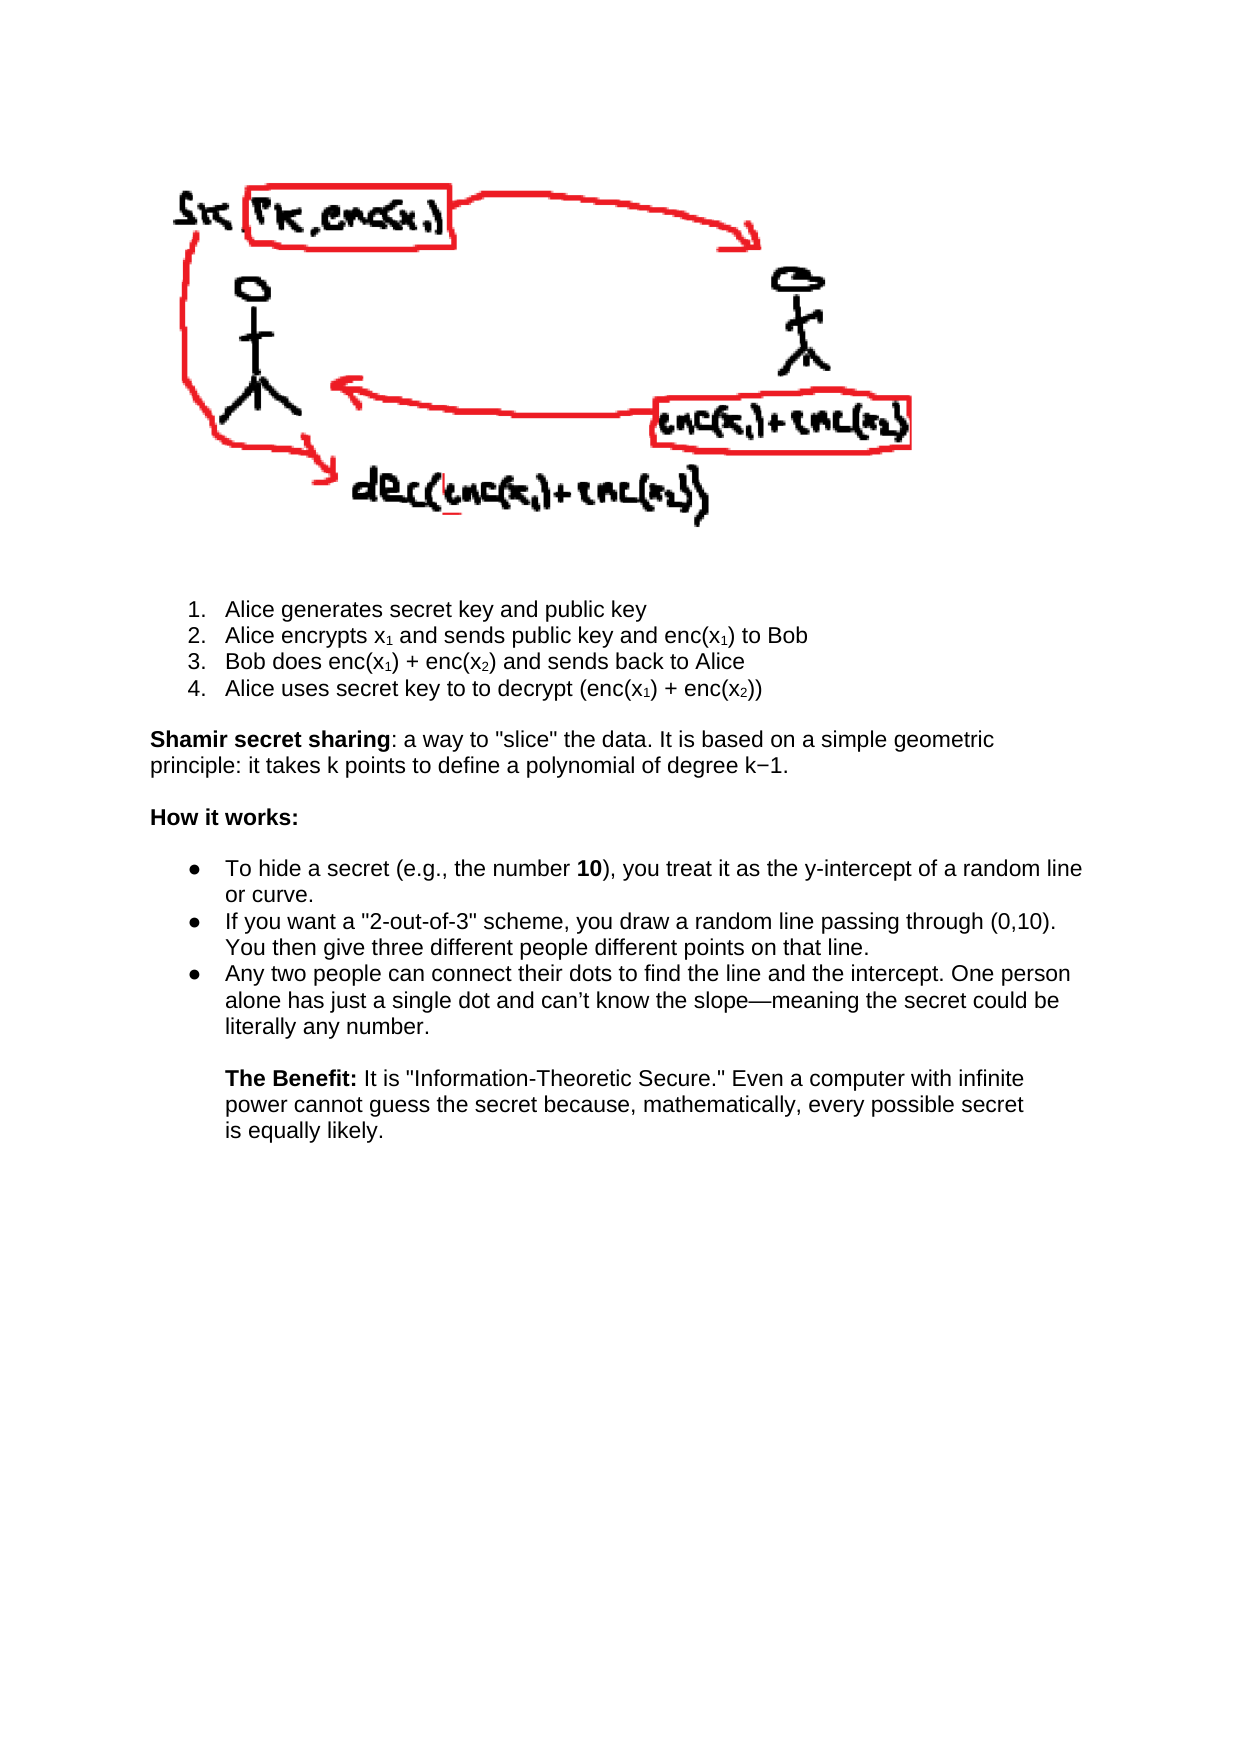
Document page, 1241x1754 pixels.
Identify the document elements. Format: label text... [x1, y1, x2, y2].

list Alice uses secret key to to decrypt (enc(x1) + enc(x2)) [187, 674, 1028, 701]
list If you want a "2-out-of-3" scheme, you draw a random line passing through (0,10). You then give three different people different points on that line. [187, 908, 1090, 960]
list Any two people can connect their dots to find the line and the intercept. One person alone has just a single dot and can’t know the slope—meaning the secret could be literally any number. [187, 960, 1090, 1039]
list Alice encrypts x1 and sends public key and enc(x1) to Bob [187, 622, 1028, 648]
list To hide a secret (e.g., the number 10), you treat it as the y-intercept of a random line or curve. [187, 855, 1090, 908]
list Alice generates secret key and public key [187, 596, 1028, 622]
list Bob does enc(x1) + enc(x2) and sends back to Alice [187, 648, 1028, 674]
picture [150, 150, 912, 571]
text The Benefit: It is "Information-Theoretic Secure." Even a computer with infinite power cannot guess the secret because, mathematically, every possible secret is equally likely. [225, 1064, 1028, 1143]
text Shamir secret sharing: a way to "slice" the data. It is based on a simple geometric principle: it takes k points to define a polynomial of degree k−1. [150, 726, 1028, 779]
text How it works: [150, 804, 1028, 830]
